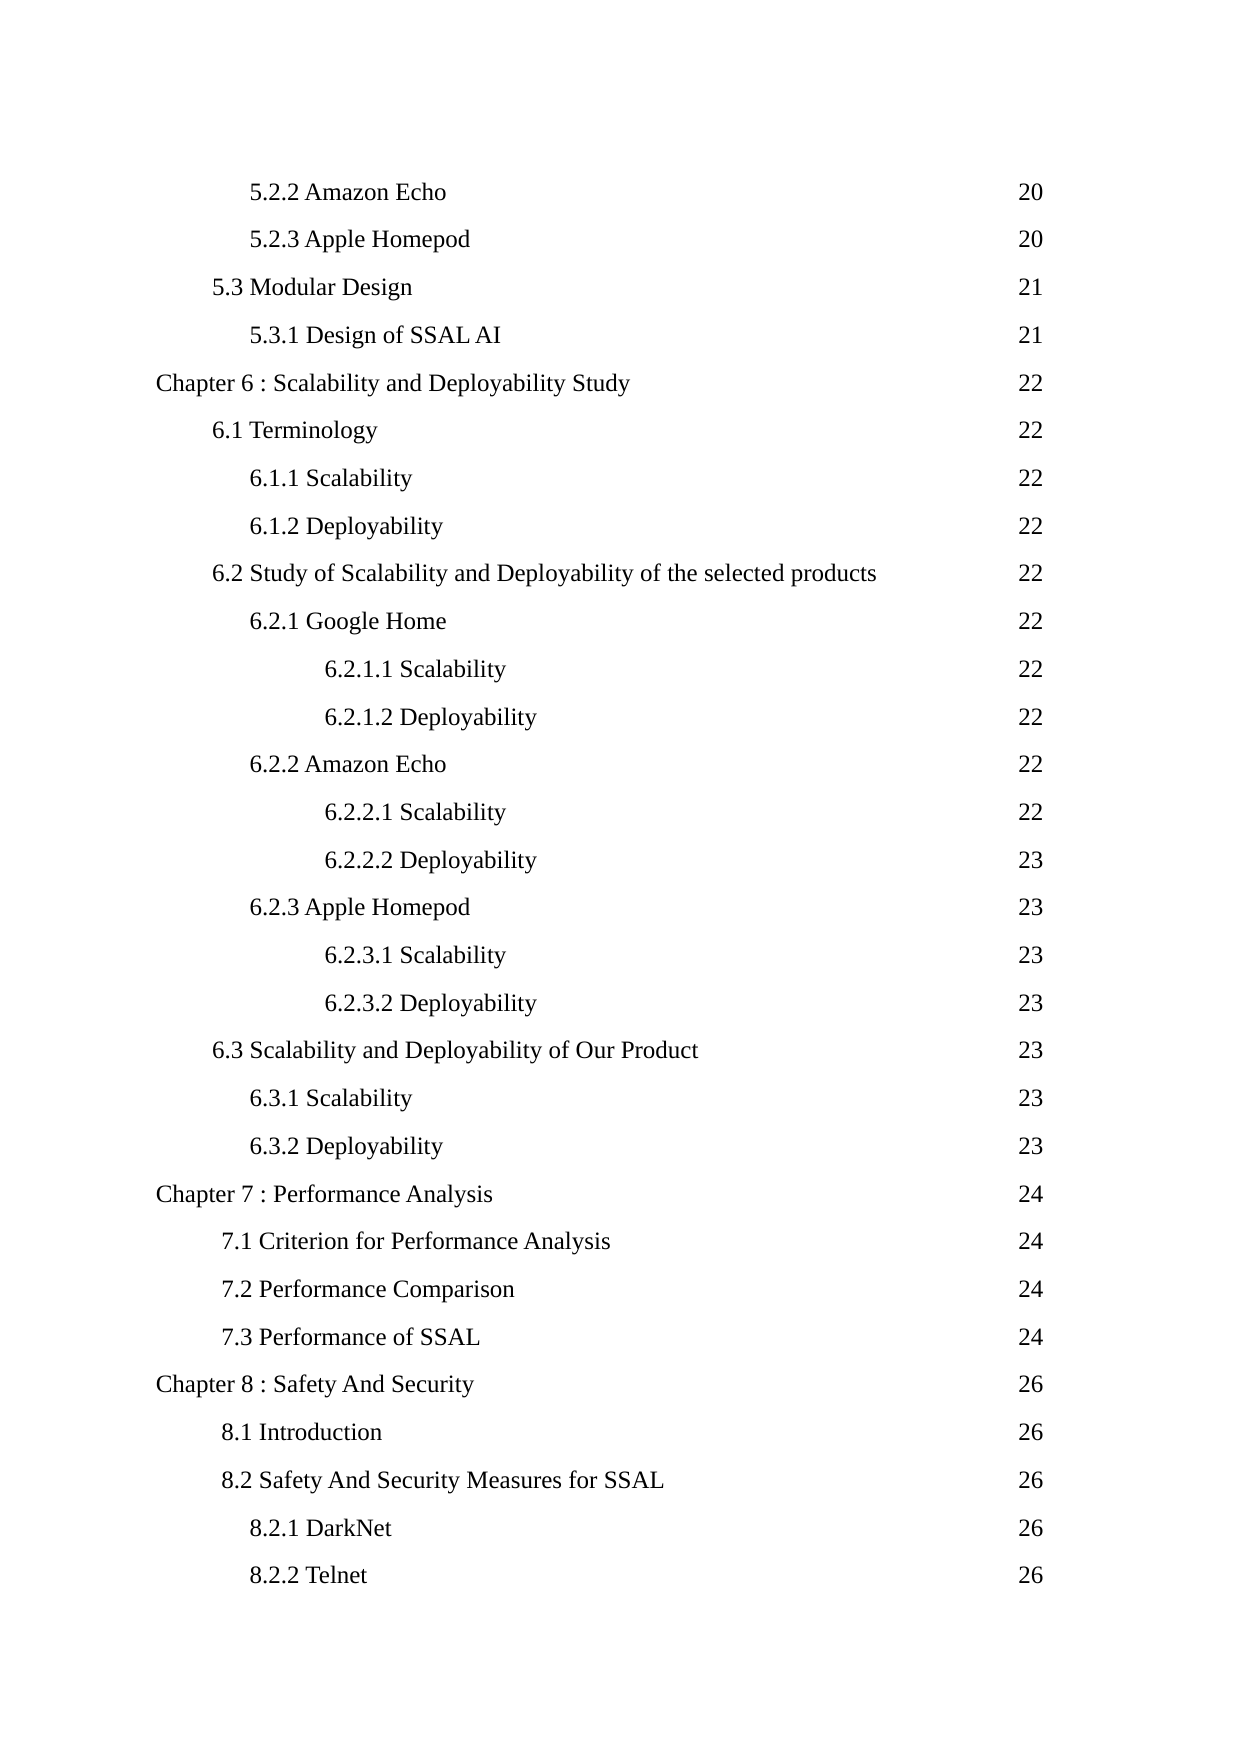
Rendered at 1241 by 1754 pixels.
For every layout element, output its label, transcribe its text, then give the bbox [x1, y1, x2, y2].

text 6.2.1.2 Deployability 22 [118, 702, 1122, 730]
text 6.1 Terminology 22 [118, 415, 1122, 444]
text Chapter 7 : Performance Analysis 24 [118, 1179, 1122, 1207]
text 6.2.3.2 Deployability 23 [118, 988, 1122, 1017]
text 6.2.3 Apple Homepod 23 [118, 892, 1122, 921]
text 6.2.1.1 Scalability 22 [118, 654, 1122, 683]
text 8.1 Introduction 26 [118, 1417, 1122, 1446]
text 8.2.2 Telnet 26 [249, 1560, 1122, 1589]
text 7.1 Criterion for Performance Analysis 24 [118, 1226, 1122, 1255]
text 7.3 Performance of SSAL 24 [118, 1322, 1122, 1351]
text Chapter 6 : Scalability and Deployability Study 22 [118, 368, 1122, 396]
text 6.2.2.2 Deployability 23 [118, 845, 1122, 873]
text 6.2.2 Amazon Echo 22 [118, 749, 1122, 778]
text Chapter 8 : Safety And Security 26 [118, 1369, 1122, 1398]
text 6.1.1 Scalability 22 [118, 463, 1122, 492]
text 5.3.1 Design of SSAL AI 21 [118, 320, 1122, 349]
text 6.3 Scalability and Deployability of Our Product 23 [118, 1036, 1122, 1064]
text 6.2 Study of Scalability and Deployability of the selected products 22 [118, 558, 1122, 587]
text 6.2.1 Google Home 22 [118, 606, 1122, 635]
text 6.2.2.1 Scalability 22 [118, 797, 1122, 826]
text 5.2.2 Amazon Echo 20 [118, 177, 1122, 206]
text 6.3.1 Scalability 23 [118, 1083, 1122, 1112]
text 8.2.1 DarkNet 26 [249, 1513, 1122, 1541]
text 5.3 Modular Design 21 [118, 272, 1122, 301]
text 8.2 Safety And Security Measures for SSAL 26 [118, 1465, 1122, 1494]
text 6.2.3.1 Scalability 23 [118, 940, 1122, 969]
text 7.2 Performance Comparison 24 [118, 1274, 1122, 1303]
text 6.3.2 Deployability 23 [118, 1131, 1122, 1160]
text 6.1.2 Deployability 22 [118, 511, 1122, 539]
text 5.2.3 Apple Homepod 20 [118, 224, 1122, 253]
